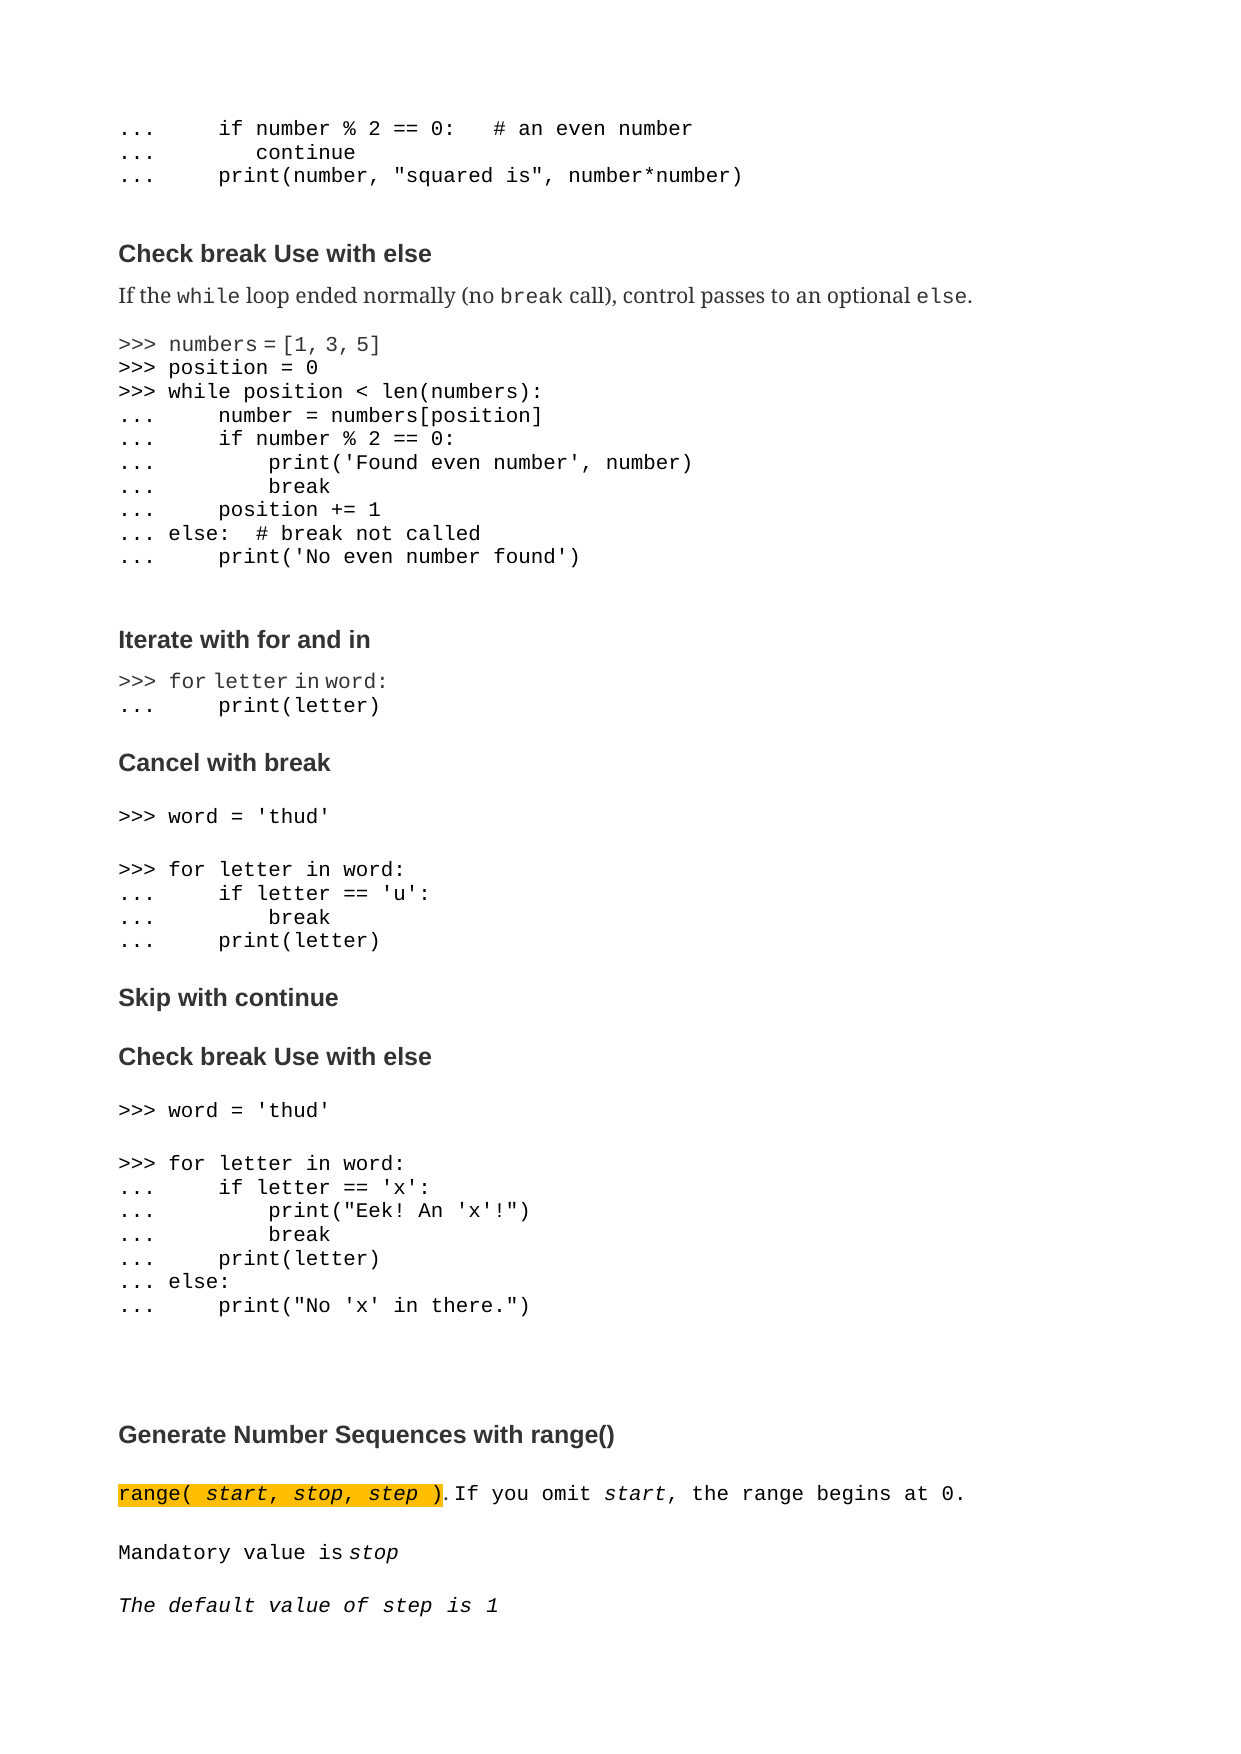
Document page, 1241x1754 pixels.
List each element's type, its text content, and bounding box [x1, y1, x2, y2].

text >>> word = 'thud' [118, 806, 1122, 830]
text >>> numbers = [1, 3, 5] [118, 328, 1122, 357]
subtitle Check break Use with else [118, 239, 1122, 268]
text ... print(number, "squared is", number*number) [118, 165, 1122, 189]
text >>> for letter in word: [118, 859, 1122, 883]
text ... print('Found even number', number) [118, 452, 1122, 476]
text ... break [118, 476, 1122, 499]
text ... else: [118, 1271, 1122, 1295]
subtitle Generate Number Sequences with range() [118, 1420, 1122, 1449]
subtitle Skip with continue [118, 983, 1122, 1012]
text >>> for letter in word: [118, 1153, 1122, 1177]
text ... print("Eek! An 'x'!") [118, 1200, 1122, 1224]
text ... print("No 'x' in there.") [118, 1295, 1122, 1318]
text ... position += 1 [118, 499, 1122, 523]
text The default value of step is 1 [118, 1595, 1122, 1618]
text ... print(letter) [118, 930, 1122, 954]
text ... else: # break not called [118, 523, 1122, 547]
text ... if letter == 'u': [118, 883, 1122, 907]
text >>> for letter in word: [118, 666, 1122, 695]
text >>> while position < len(numbers): [118, 381, 1122, 405]
text If the while loop ended normally (no break call), control passes to an optional else. [118, 281, 1122, 309]
text ... continue [118, 142, 1122, 165]
text ... break [118, 1224, 1122, 1248]
text ... number = numbers[position] [118, 405, 1122, 428]
text ... if number % 2 == 0: [118, 428, 1122, 452]
subtitle Check break Use with else [118, 1042, 1122, 1070]
subtitle Cancel with break [118, 748, 1122, 777]
text ... if number % 2 == 0: # an even number [118, 118, 1122, 142]
text >>> word = 'thud' [118, 1100, 1122, 1123]
text Mandatory value is stop [118, 1537, 1122, 1565]
text ... print('No even number found') [118, 547, 1122, 570]
subtitle Iterate with for and in [118, 625, 1122, 653]
text ... break [118, 907, 1122, 930]
text ... print(letter) [118, 695, 1122, 718]
text ... if letter == 'x': [118, 1177, 1122, 1200]
text ... print(letter) [118, 1248, 1122, 1271]
text >>> position = 0 [118, 357, 1122, 381]
text range( start, stop, step ). If you omit start, the range begins at 0. [118, 1478, 1122, 1507]
